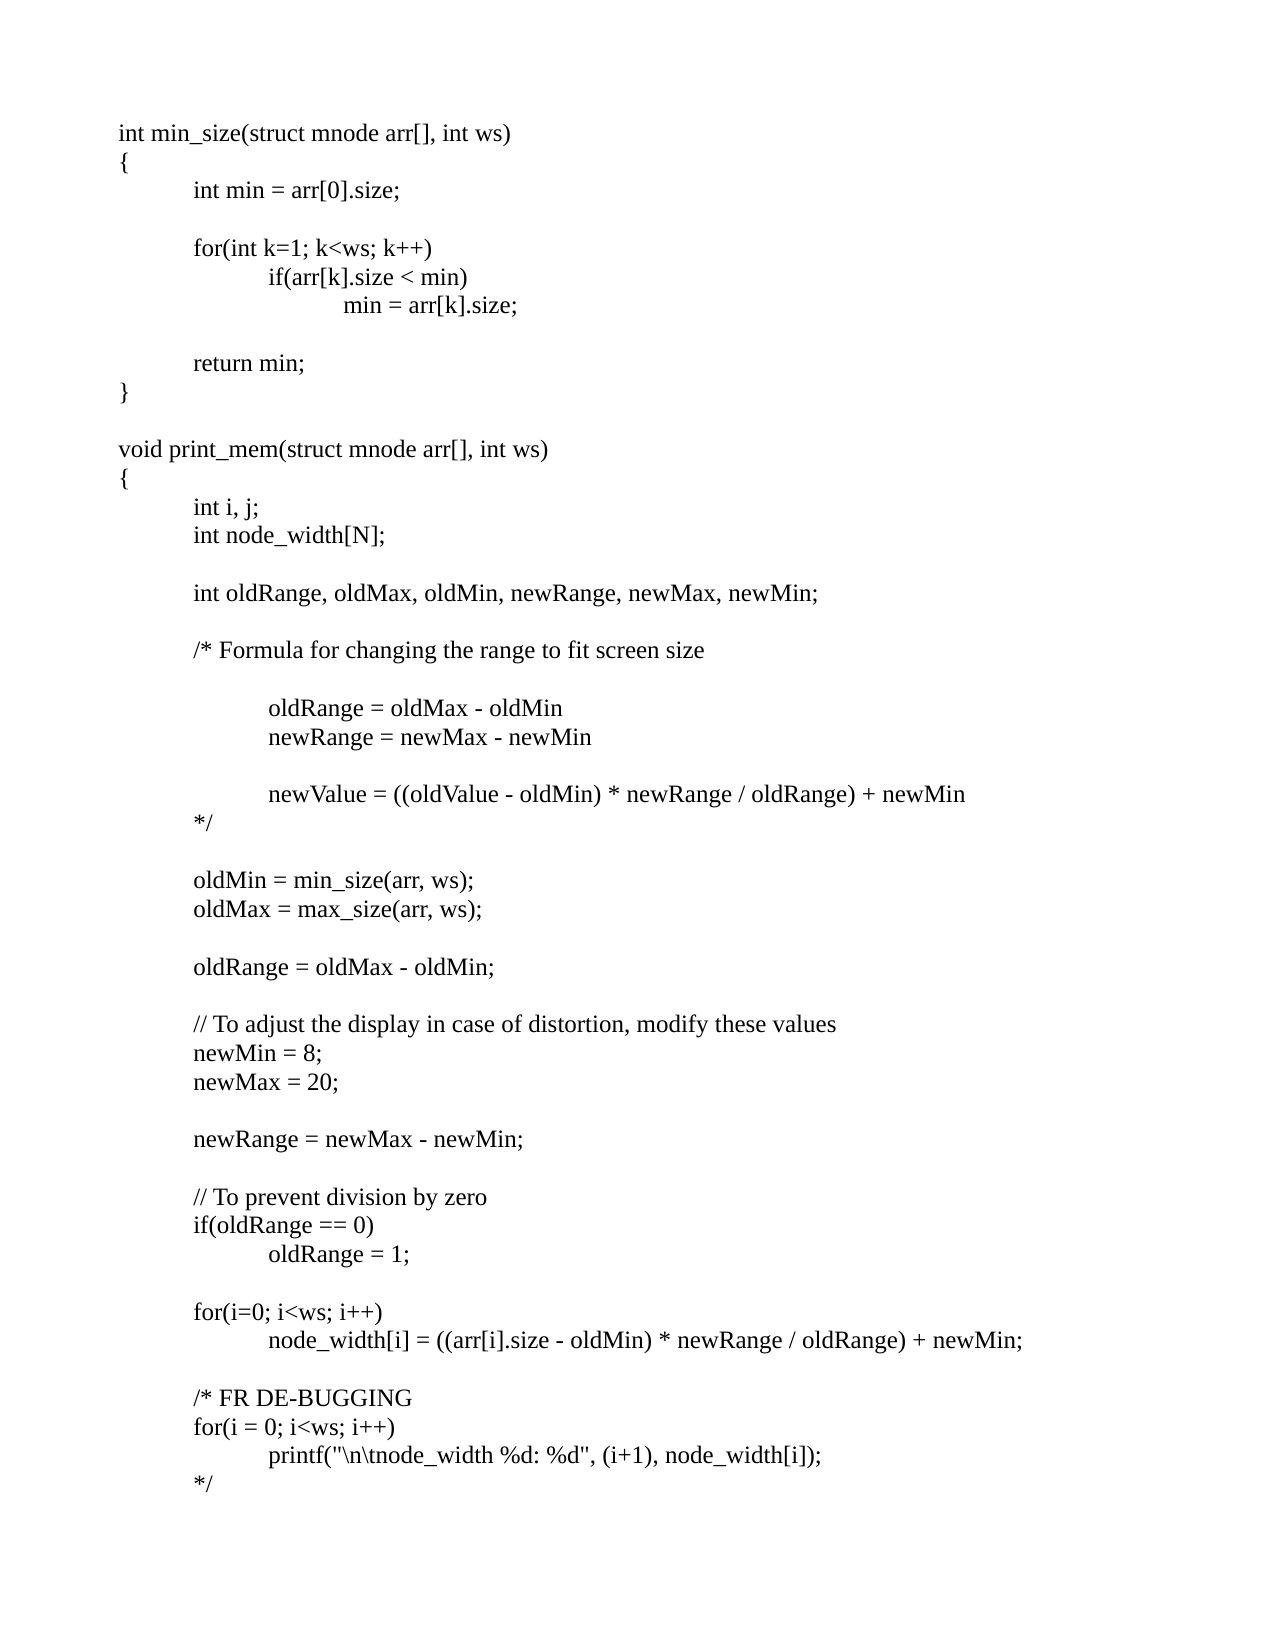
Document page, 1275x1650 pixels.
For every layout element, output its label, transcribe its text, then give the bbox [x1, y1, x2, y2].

text for(int k=1; k<ws; k++) [118, 233, 1157, 262]
text */ [118, 1469, 1157, 1498]
text return min; [118, 348, 1157, 377]
text int min = arr[0].size; [118, 176, 1157, 204]
text // To prevent division by zero [118, 1182, 1157, 1211]
text for(i = 0; i<ws; i++) [118, 1412, 1157, 1441]
text oldMax = max_size(arr, ws); [118, 894, 1157, 923]
text int i, j; [118, 492, 1157, 521]
text // To adjust the display in case of distortion, modify these values [118, 1009, 1157, 1038]
text oldMin = min_size(arr, ws); [118, 866, 1157, 894]
text { [118, 463, 1157, 492]
text newRange = newMax - newMin [118, 722, 1157, 751]
text } [118, 377, 1157, 406]
text /* Formula for changing the range to fit screen size [118, 636, 1157, 664]
text node_width[i] = ((arr[i].size - oldMin) * newRange / oldRange) + newMin; [118, 1326, 1157, 1354]
text for(i=0; i<ws; i++) [118, 1297, 1157, 1326]
text printf("\n\tnode_width %d: %d", (i+1), node_width[i]); [118, 1441, 1157, 1469]
text int oldRange, oldMax, oldMin, newRange, newMax, newMin; [118, 578, 1157, 607]
text newMax = 20; [118, 1067, 1157, 1096]
text oldRange = oldMax - oldMin; [118, 952, 1157, 981]
text void print_mem(struct mnode arr[], int ws) [118, 434, 1157, 463]
text int min_size(struct mnode arr[], int ws) [118, 118, 1157, 147]
text */ [118, 808, 1157, 837]
text min = arr[k].size; [118, 291, 1157, 319]
text newValue = ((oldValue - oldMin) * newRange / oldRange) + newMin [118, 779, 1157, 808]
text if(oldRange == 0) [118, 1211, 1157, 1239]
text if(arr[k].size < min) [118, 262, 1157, 291]
text oldRange = 1; [118, 1239, 1157, 1268]
text newRange = newMax - newMin; [118, 1124, 1157, 1153]
text newMin = 8; [118, 1038, 1157, 1067]
text oldRange = oldMax - oldMin [118, 693, 1157, 722]
text int node_width[N]; [118, 521, 1157, 549]
text { [118, 147, 1157, 176]
text /* FR DE-BUGGING [118, 1383, 1157, 1412]
